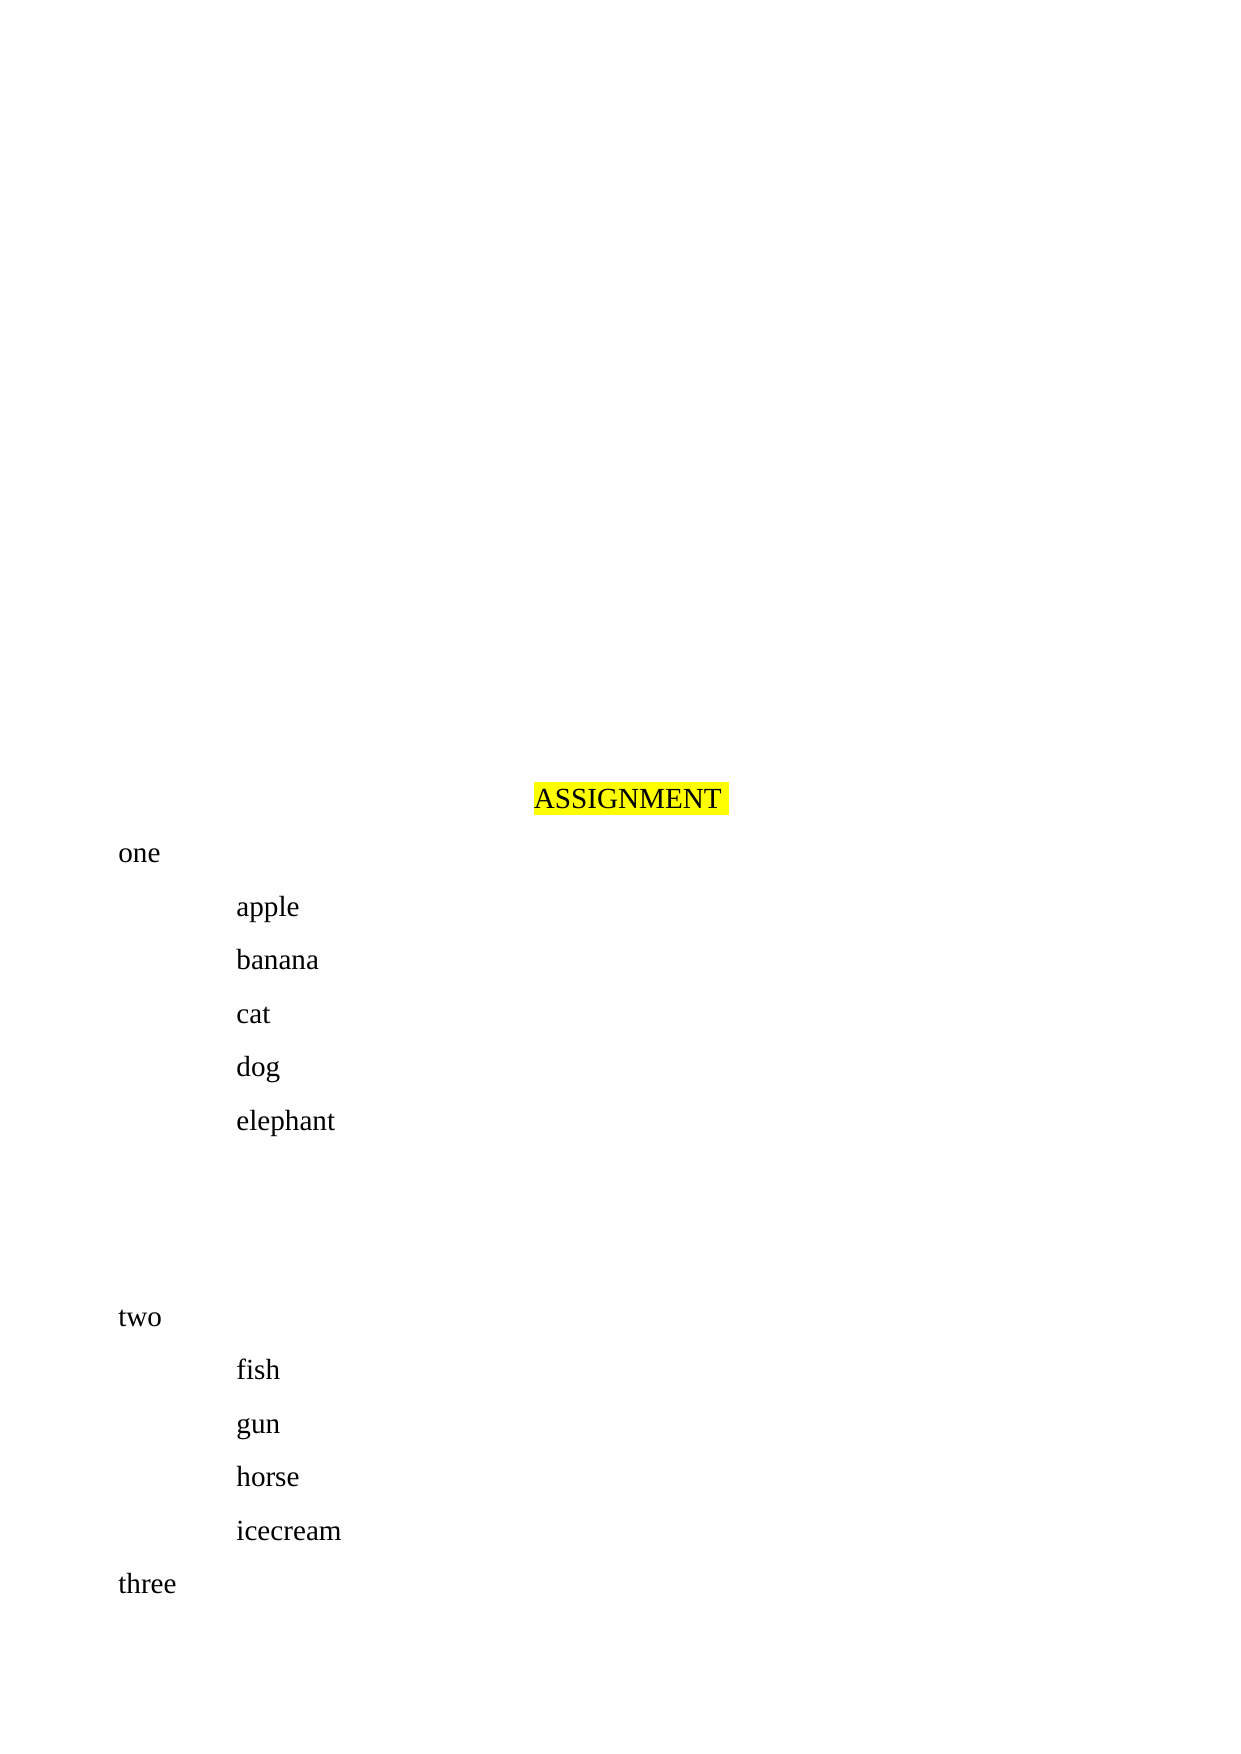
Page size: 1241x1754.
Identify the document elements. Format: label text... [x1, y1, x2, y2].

text fish [118, 1352, 1122, 1386]
text gun [118, 1406, 1122, 1439]
text three [118, 1566, 1122, 1600]
text elephant [118, 1103, 1122, 1136]
text one [118, 835, 1122, 869]
text dog [118, 1049, 1122, 1083]
text ASSIGNMENT [118, 782, 1122, 815]
text two [118, 1299, 1122, 1332]
text cat [118, 996, 1122, 1029]
text icecream [118, 1513, 1122, 1546]
text apple [118, 889, 1122, 922]
text horse [118, 1459, 1122, 1493]
text banana [118, 942, 1122, 976]
